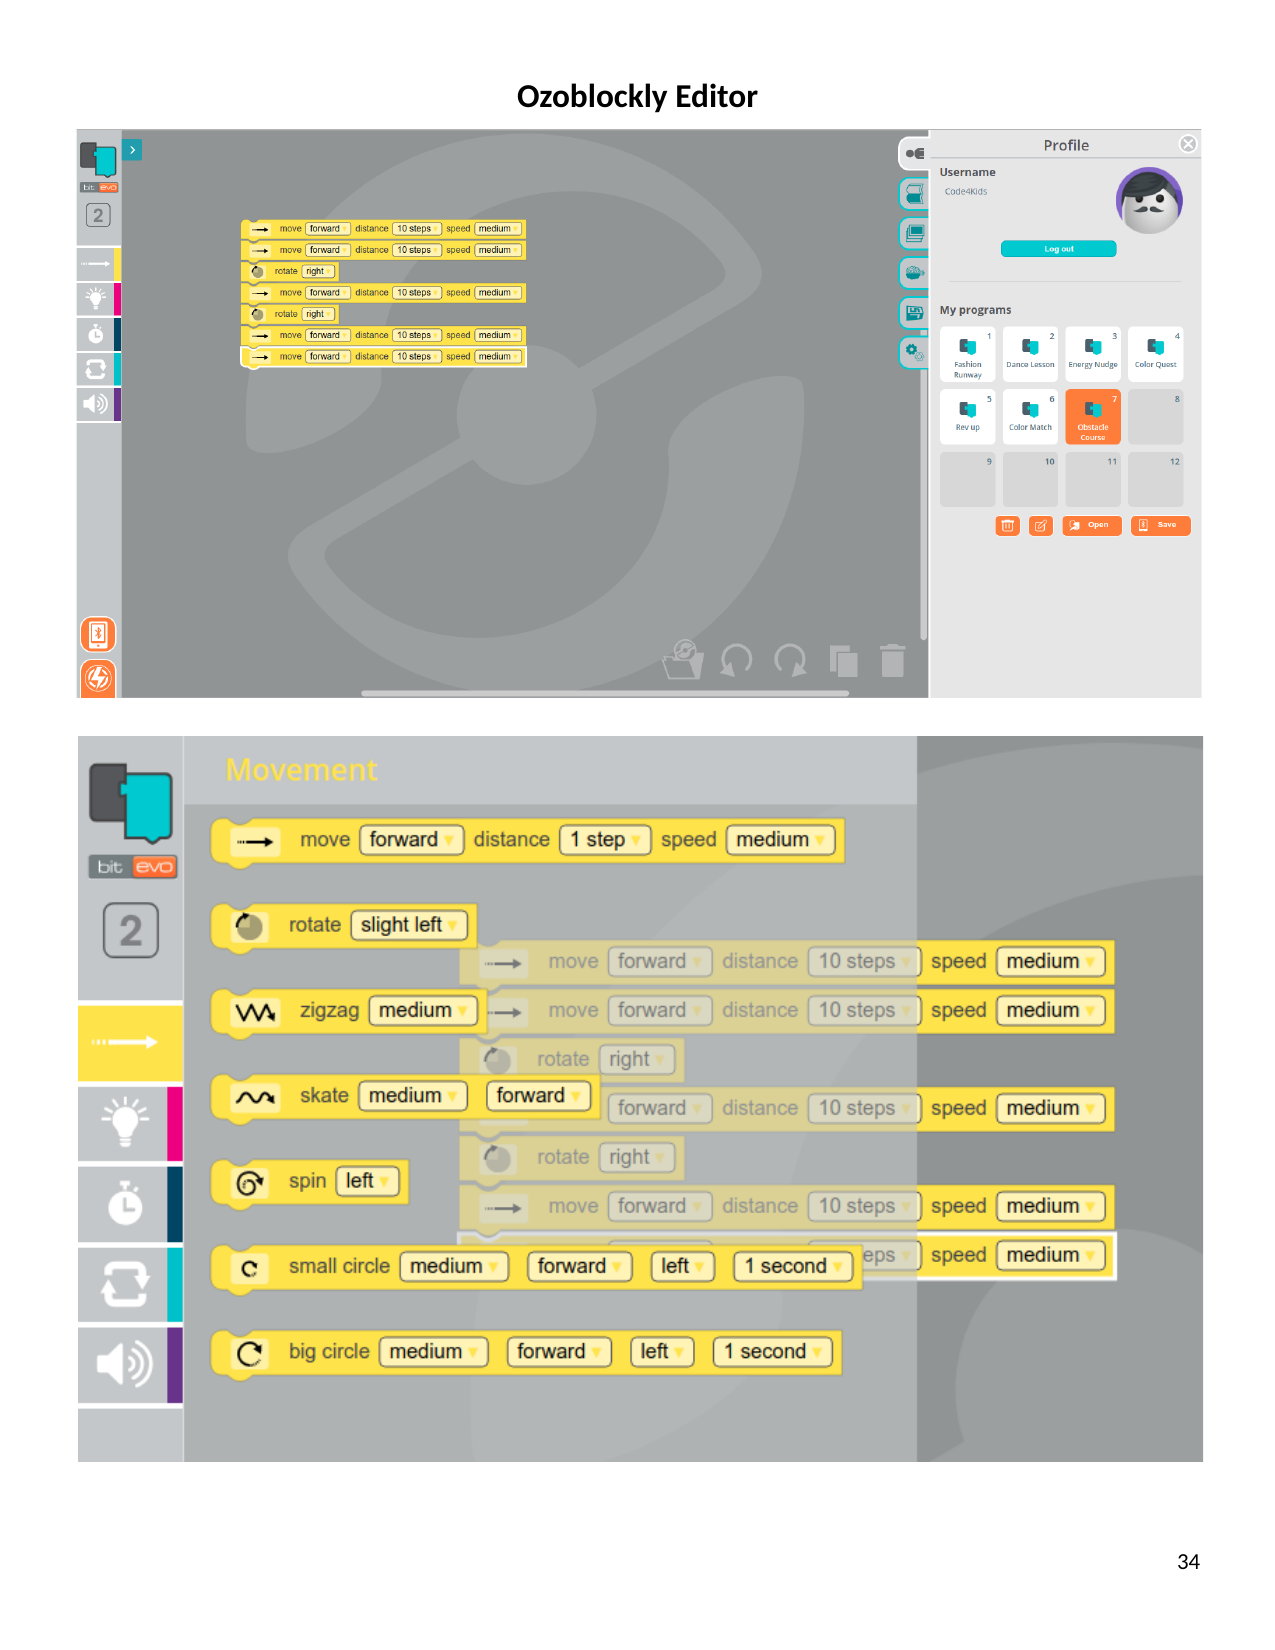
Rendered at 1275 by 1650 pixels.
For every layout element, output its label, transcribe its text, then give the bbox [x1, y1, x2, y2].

subtitle Ozoblockly Editor [75, 75, 1200, 116]
picture [78, 736, 1204, 1462]
picture [76, 129, 1202, 698]
